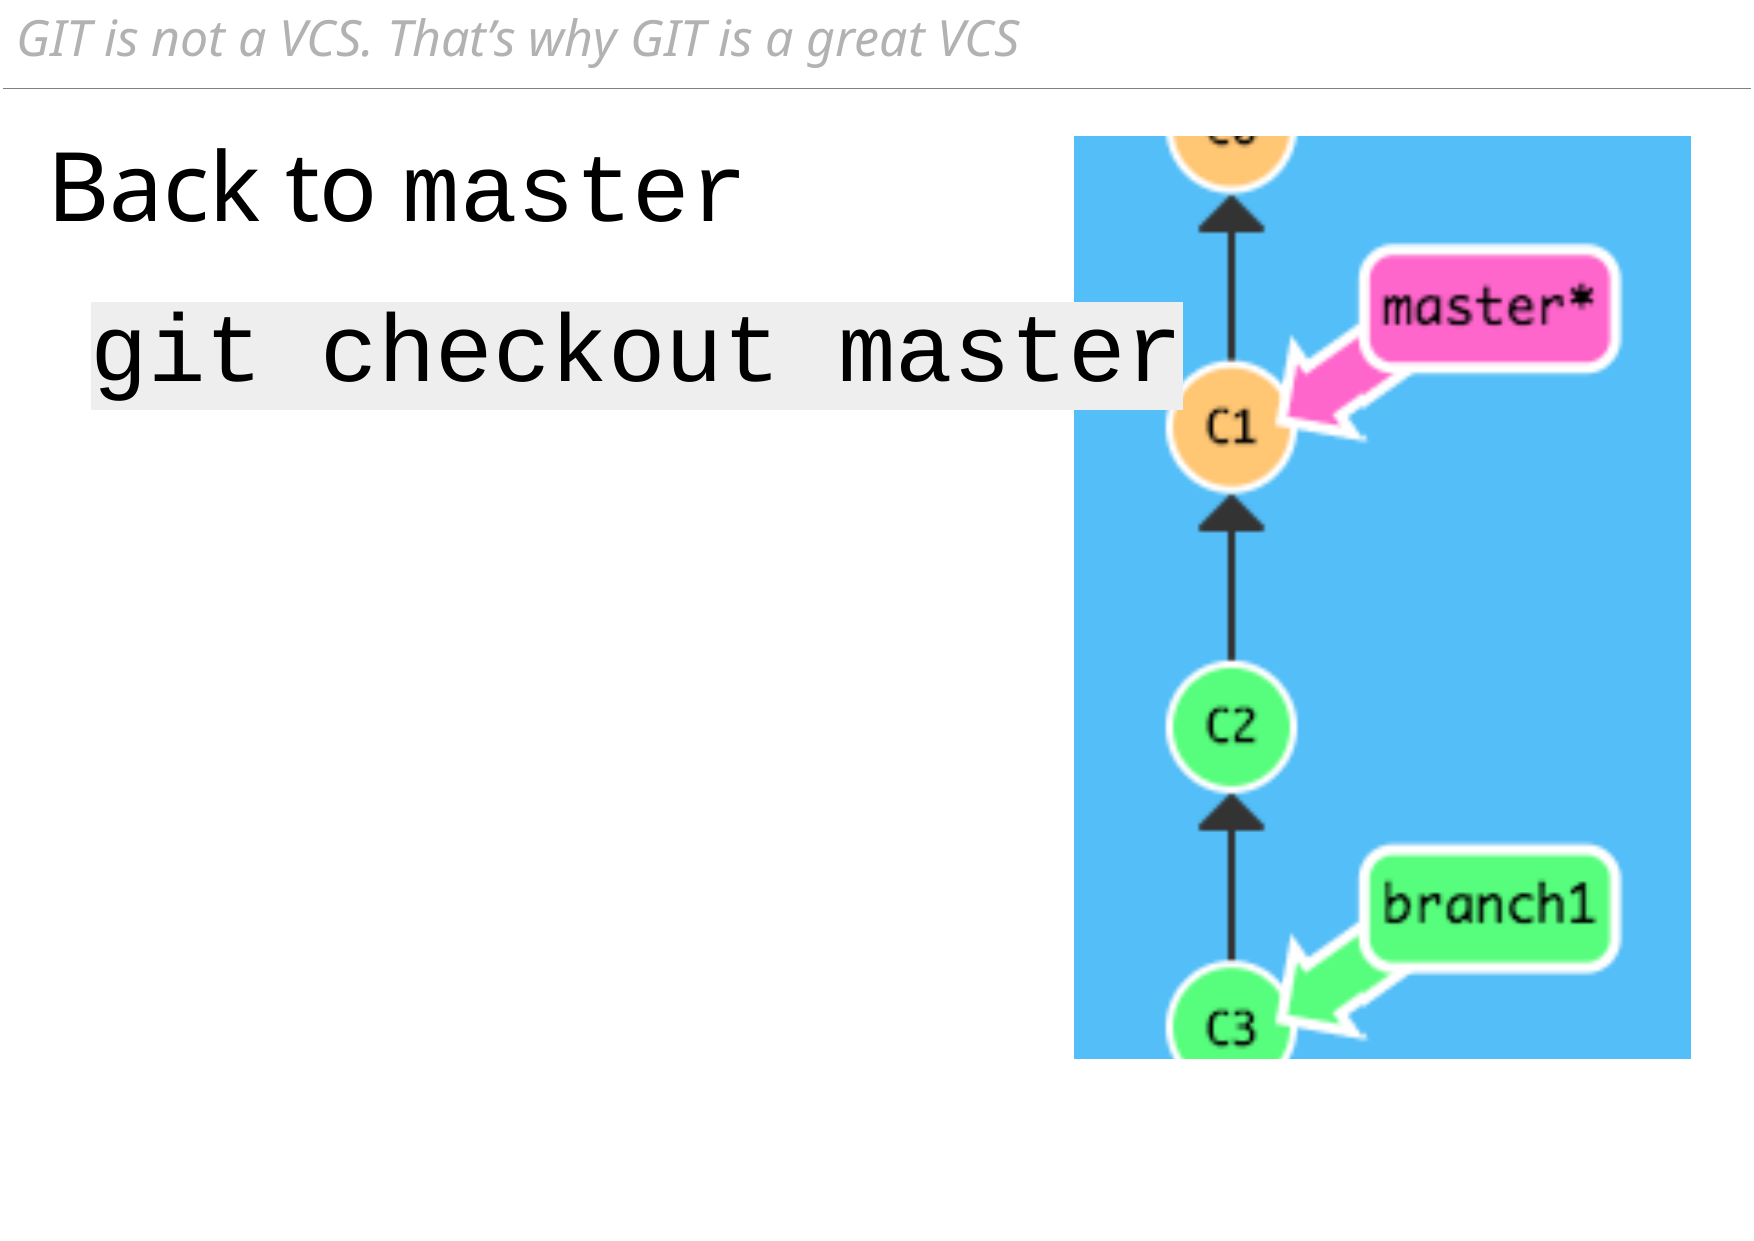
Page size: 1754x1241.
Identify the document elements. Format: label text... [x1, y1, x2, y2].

text Back to master [3, 118, 1751, 250]
text git checkout master [1691, 302, 1751, 410]
text git checkout master [3, 302, 1074, 410]
picture [1083, 336, 1110, 351]
picture [1074, 136, 1691, 1059]
